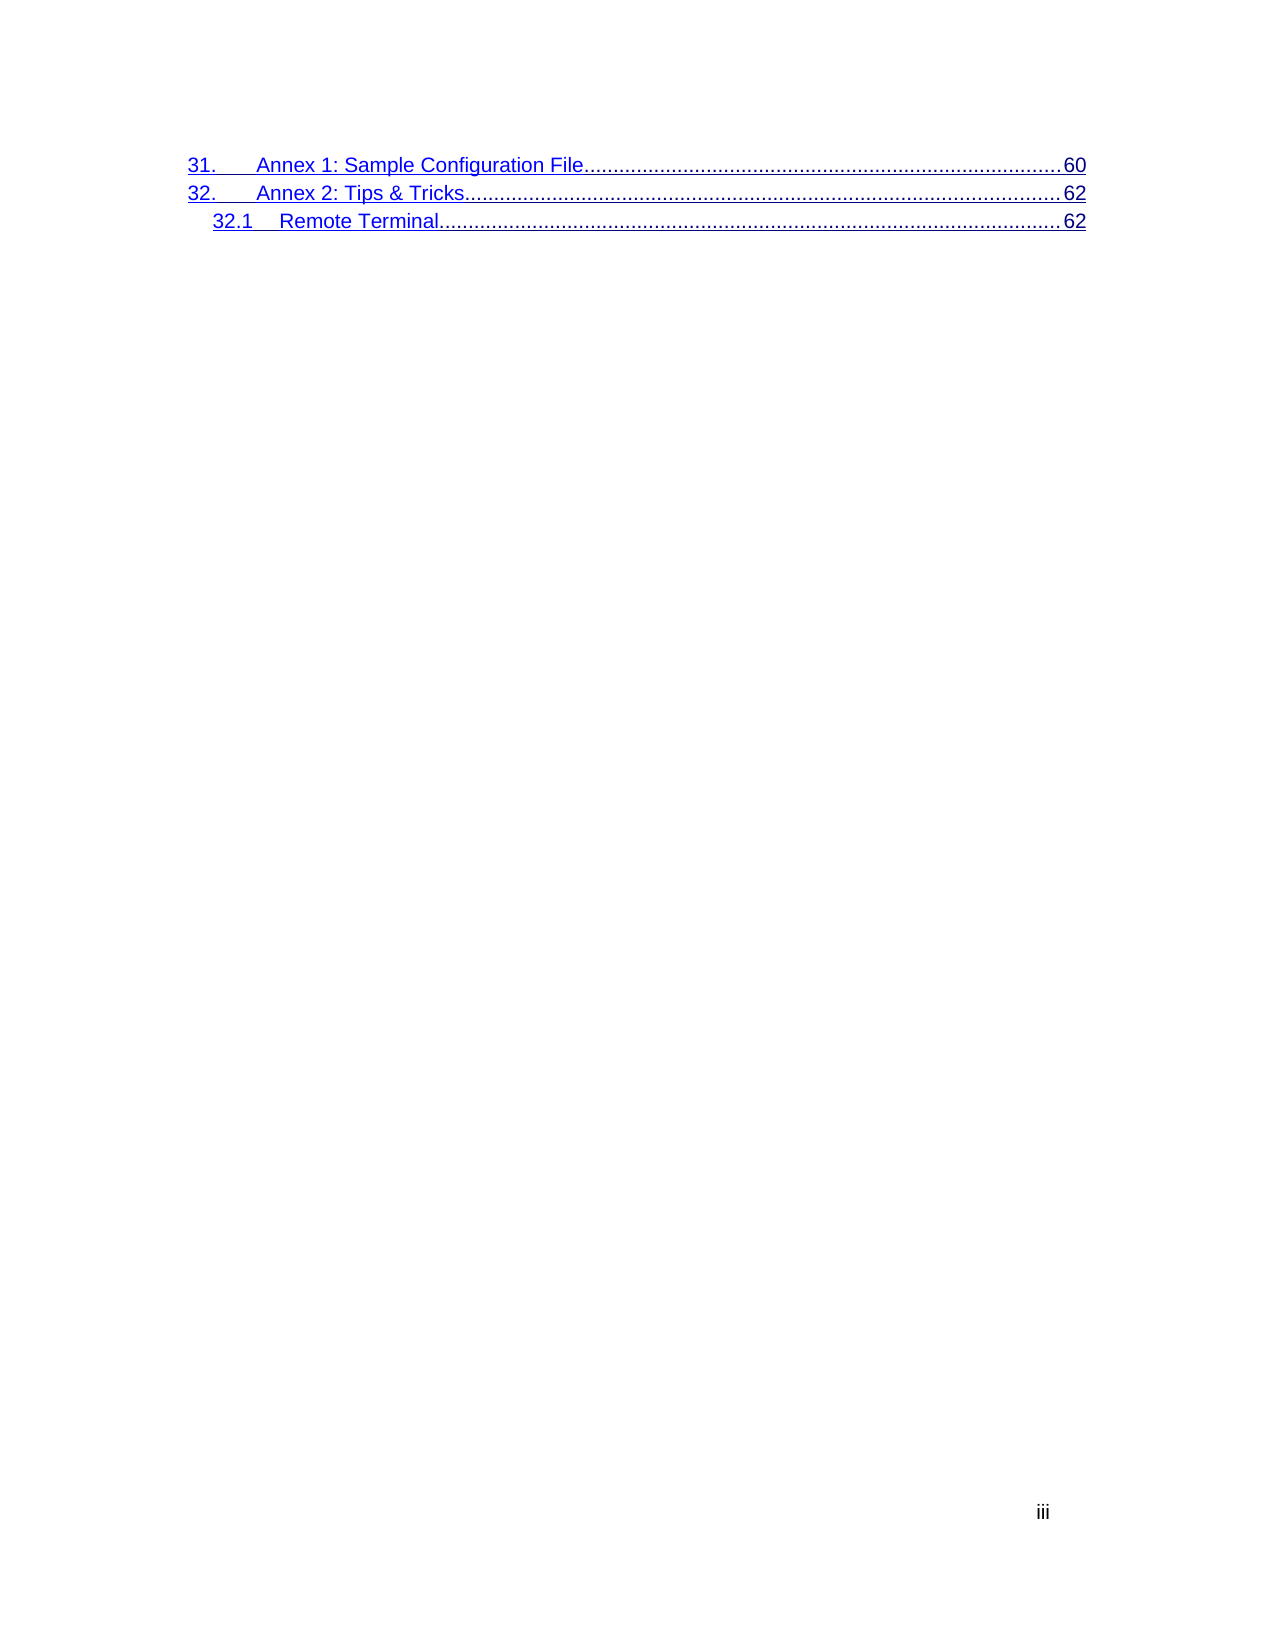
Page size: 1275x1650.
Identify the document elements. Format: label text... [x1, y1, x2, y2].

text 31. Annex 1: Sample Configuration File 60 [187, 150, 1087, 178]
text 32.1 Remote Terminal 62 [212, 206, 1087, 234]
text 32. Annex 2: Tips & Tricks 62 [187, 178, 1087, 206]
